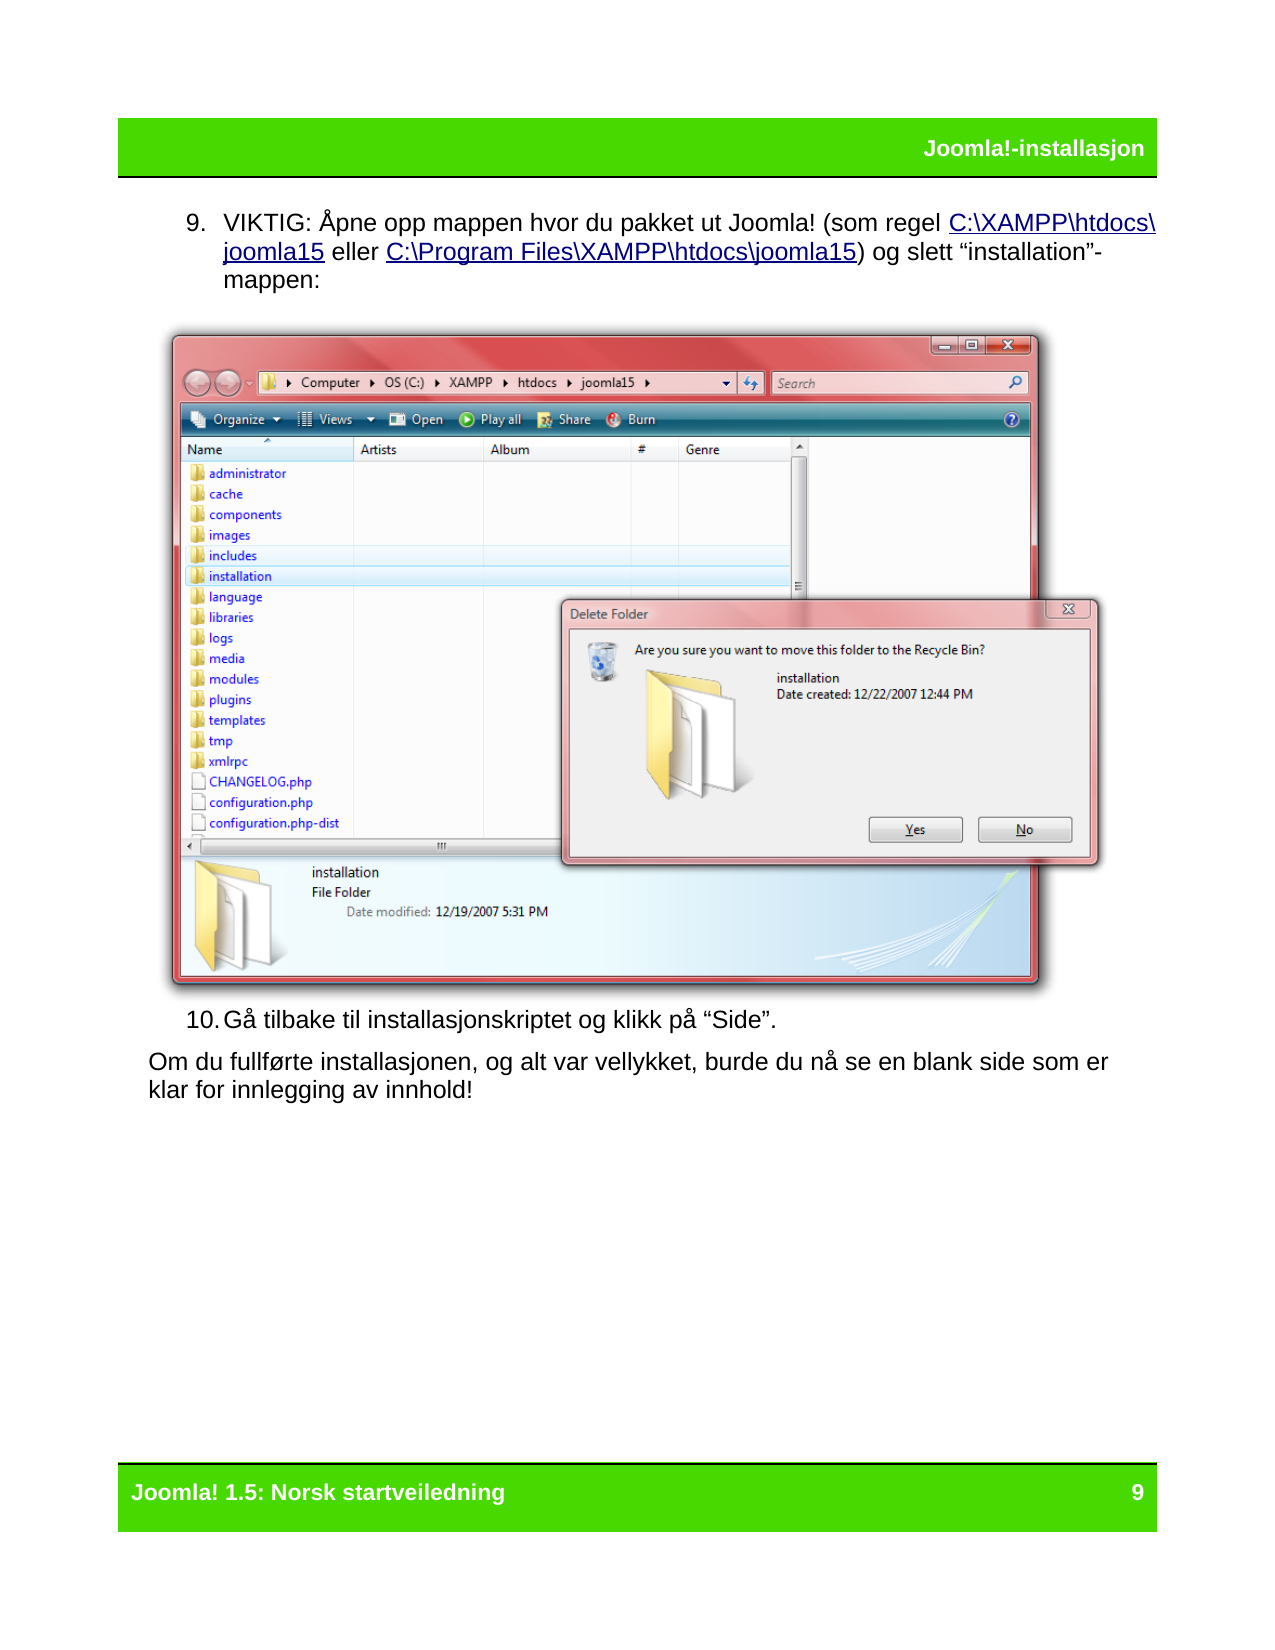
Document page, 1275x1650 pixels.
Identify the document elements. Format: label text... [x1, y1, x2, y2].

text Om du fullførte installasjonen, og alt var vellykket, burde du nå se en blank side som er klar for innlegging av innhold! [148, 1047, 1157, 1104]
list VIKTIG: Åpne opp mappen hvor du pakket ut Joomla! (som regel C:\XAMPP\htdocs\joomla15 eller C:\Program Files\XAMPP\htdocs\joomla15) og slett “installation”-mappen: [186, 208, 1157, 294]
list Gå tilbake til installasjonskriptet og klikk på “Side”. [186, 307, 1157, 1034]
picture [157, 320, 1118, 1004]
